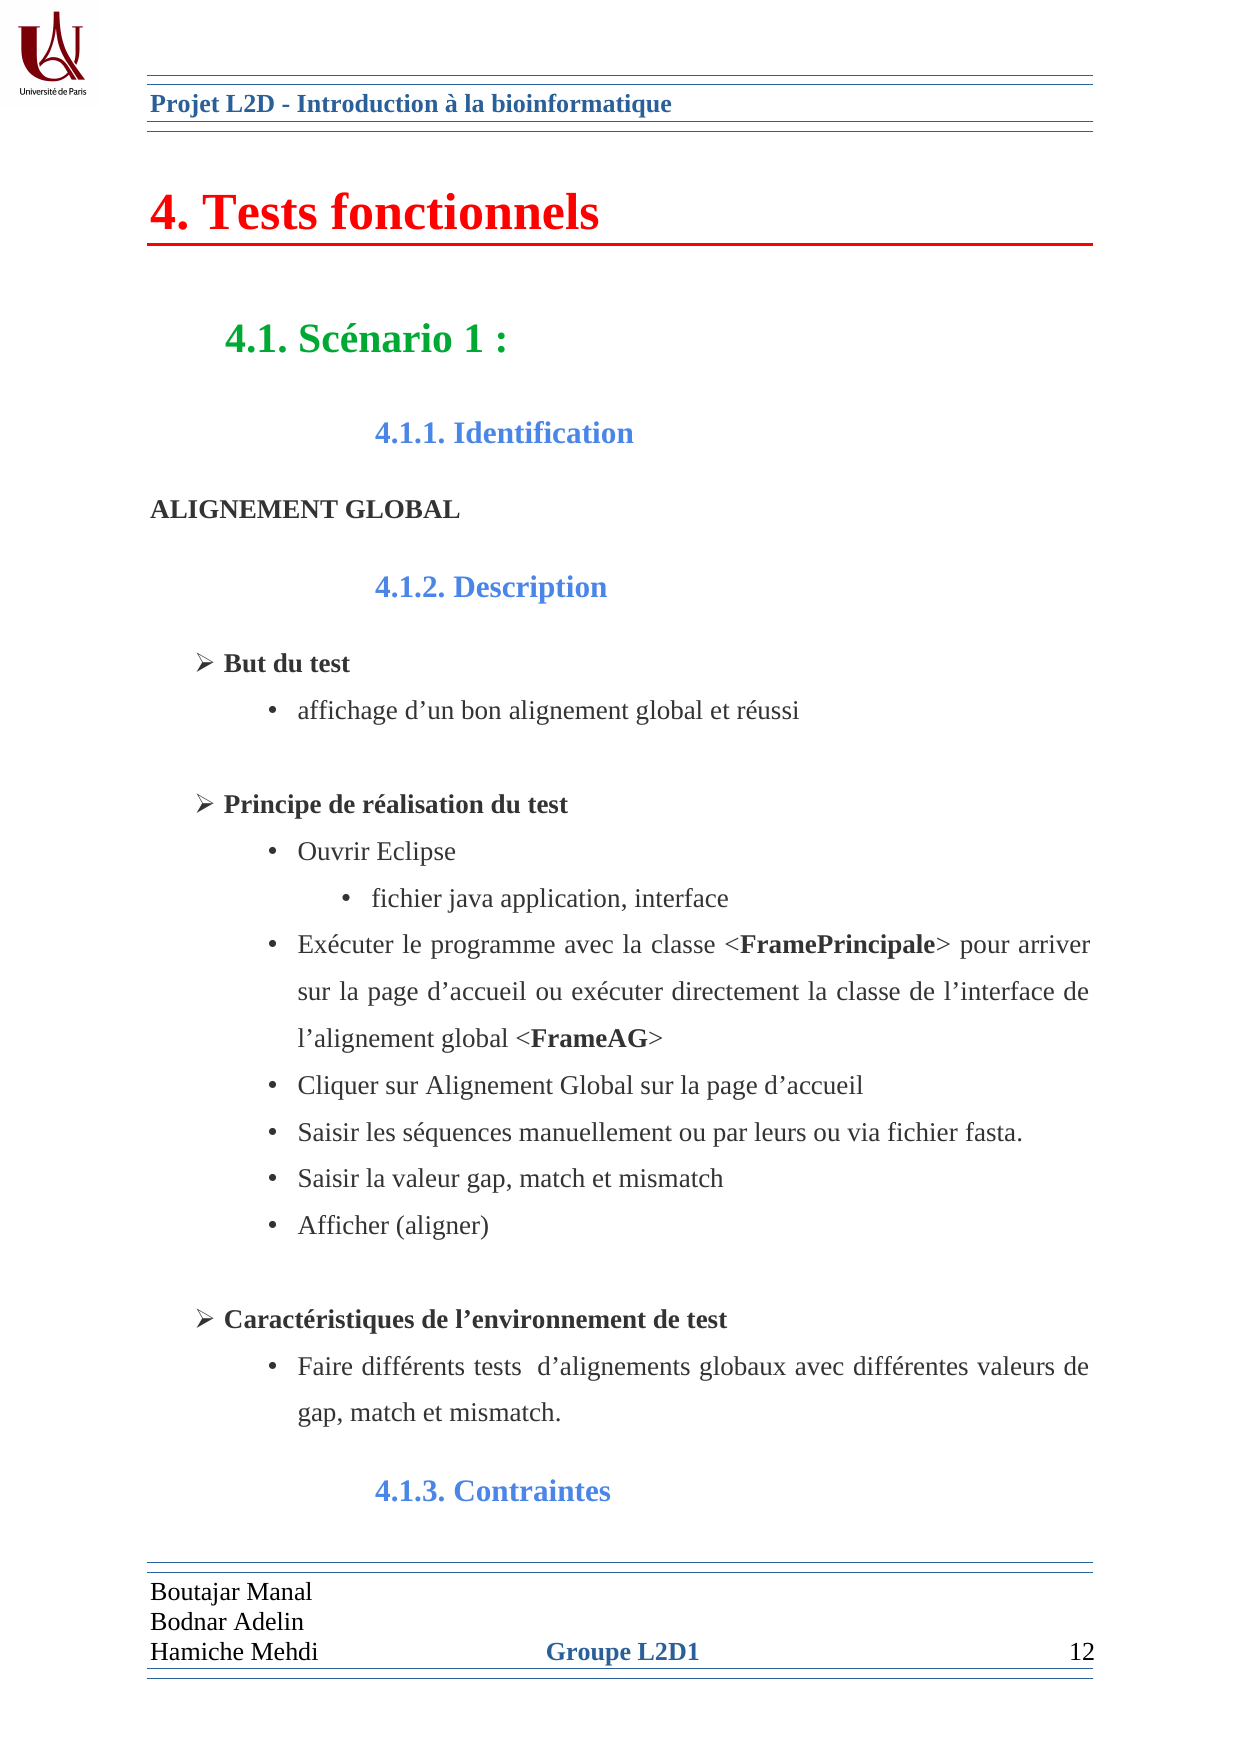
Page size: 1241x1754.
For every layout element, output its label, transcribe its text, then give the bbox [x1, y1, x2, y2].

subtitle 4. Tests fonctionnels [147, 178, 1093, 243]
subtitle 4.1.2. Description [300, 569, 1090, 605]
list Principe de réalisation du test [194, 788, 1090, 819]
subtitle 4.1.1. Identification [300, 414, 1090, 450]
subtitle 4.1.3. Contraintes [300, 1472, 1090, 1508]
list Faire différents tests d’alignements globaux avec différentes valeurs de gap, match et mismatch. [268, 1350, 1090, 1428]
picture [0, 0, 101, 107]
text ALIGNEMENT GLOBAL [150, 493, 1090, 524]
subtitle 4.1. Scénario 1 : [150, 313, 1090, 361]
list Ouvrir Eclipse [268, 835, 1090, 866]
list affichage d’un bon alignement global et réussi [268, 694, 1090, 726]
list Saisir la valeur gap, match et mismatch [268, 1162, 1090, 1194]
list Cliquer sur Alignement Global sur la page d’accueil [268, 1069, 1090, 1100]
list Exécuter le programme avec la classe <FramePrincipale> pour arriver sur la page d’accueil ou exécuter directement la classe de l’interface de l’alignement global <FrameAG> [268, 929, 1090, 1053]
list But du test [194, 648, 1090, 679]
list Caractéristiques de l’environnement de test [194, 1303, 1090, 1334]
list Afficher (aligner) [268, 1209, 1090, 1241]
list Saisir les séquences manuellement ou par leurs ou via fichier fasta. [268, 1116, 1090, 1147]
list fichier java application, interface [341, 882, 1090, 913]
